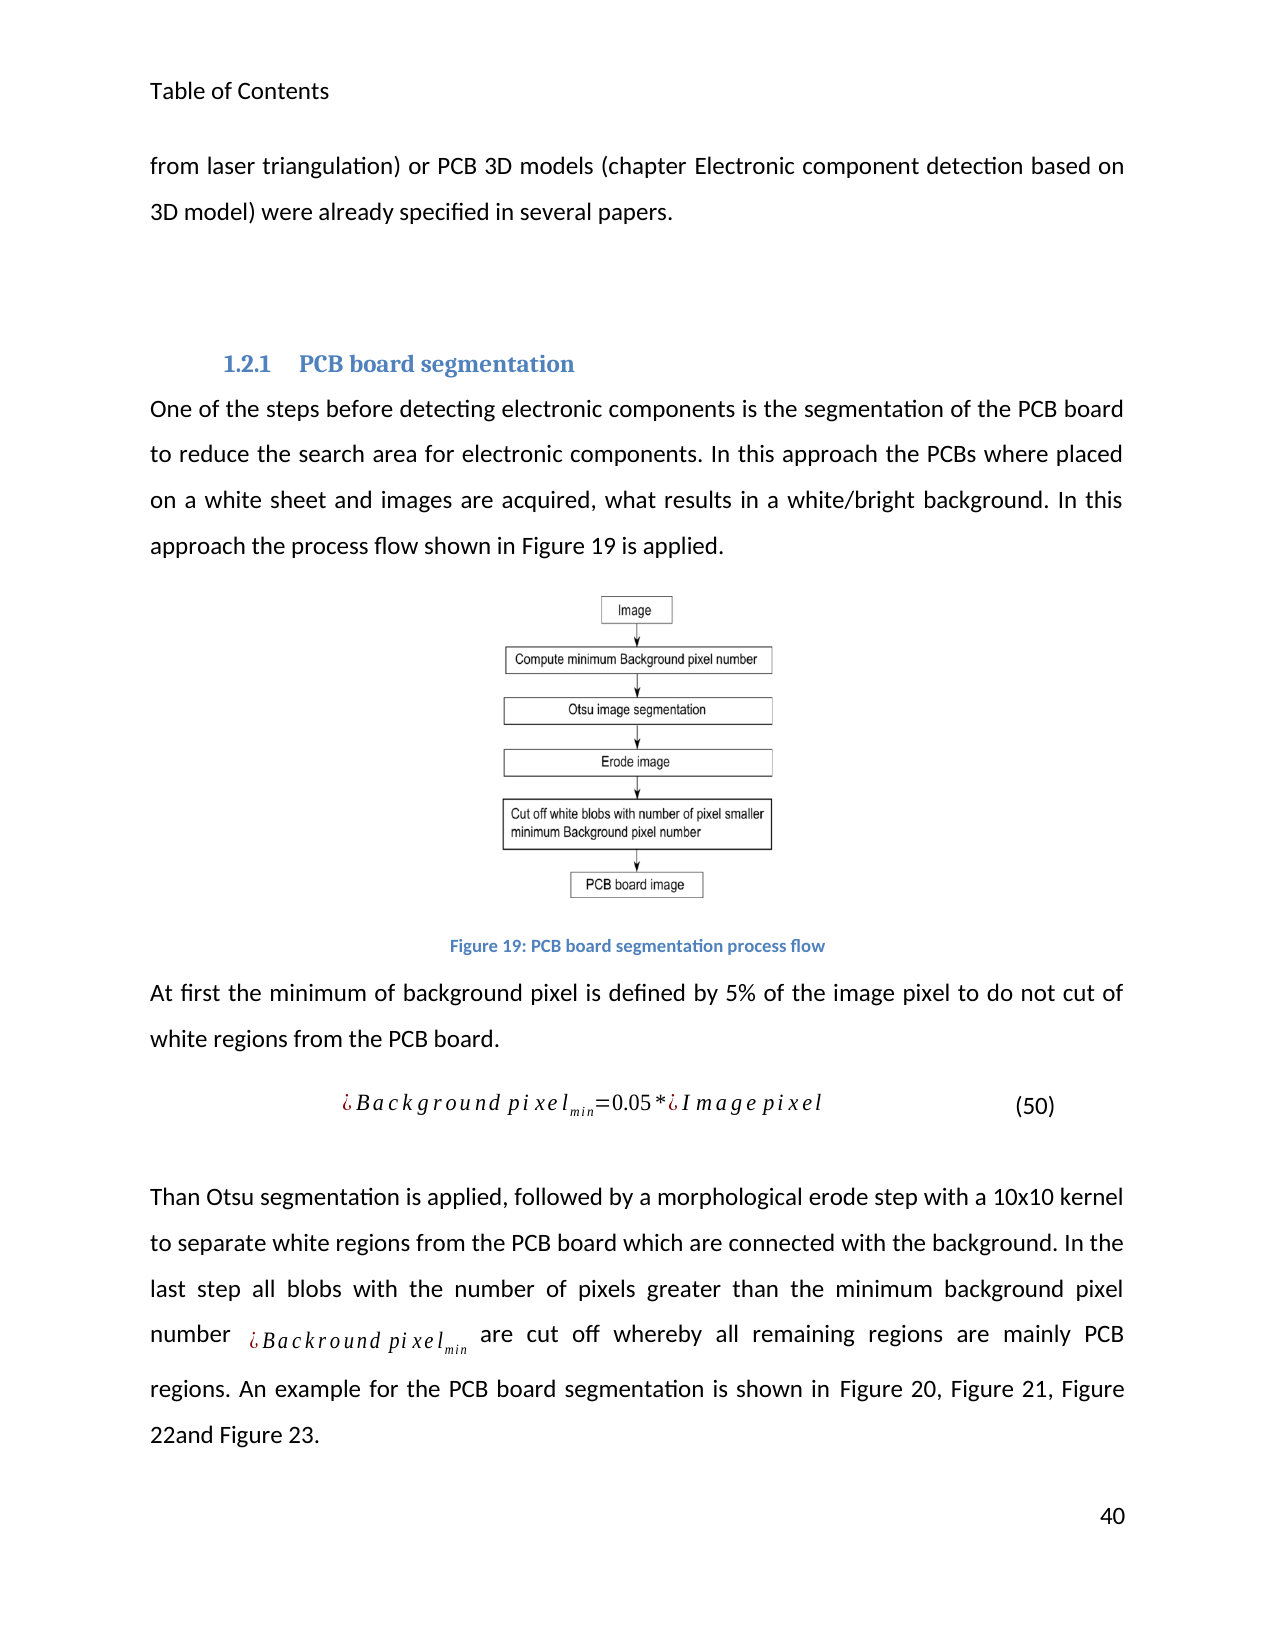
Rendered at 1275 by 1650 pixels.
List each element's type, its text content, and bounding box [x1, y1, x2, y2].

text One of the steps before detecting electronic components is the segmentation of the PCB board to reduce the search area for electronic components. In this approach the PCBs where placed on a white sheet and images are acquired, what results in a white/bright background. In this approach the process flow shown in Figure 19 is applied. [150, 393, 1125, 561]
table_header (50) [1004, 1090, 1069, 1120]
table_header [161, 1090, 1003, 1120]
text from laser triangulation) or PCB 3D models (chapter Electronic component detection based on 3D model) were already specified in several papers. [150, 150, 1125, 226]
text Figure 19: PCB board segmentation process flow [150, 934, 1125, 957]
picture [502, 596, 773, 898]
text At first the minimum of background pixel is defined by 5% of the image pixel to do not cut of white regions from the PCB board. [150, 978, 1125, 1054]
text Than Otsu segmentation is applied, followed by a morphological erode step with a 10x10 kernel to separate white regions from the PCB board which are connected with the background. In the last step all blobs with the number of pixels greater than the minimum background pixel number are cut off whereby all remaining regions are mainly PCB regions. An example for the PCB board segmentation is shown in Figure 20, Figure 21, Figure 22and Figure 23. [150, 1181, 1125, 1449]
table_cell [1080, 1151, 1147, 1181]
table_header [1080, 1090, 1147, 1151]
table_cell [150, 1151, 1080, 1181]
subtitle PCB board segmentation [224, 350, 1125, 378]
table_header [150, 1090, 1080, 1151]
